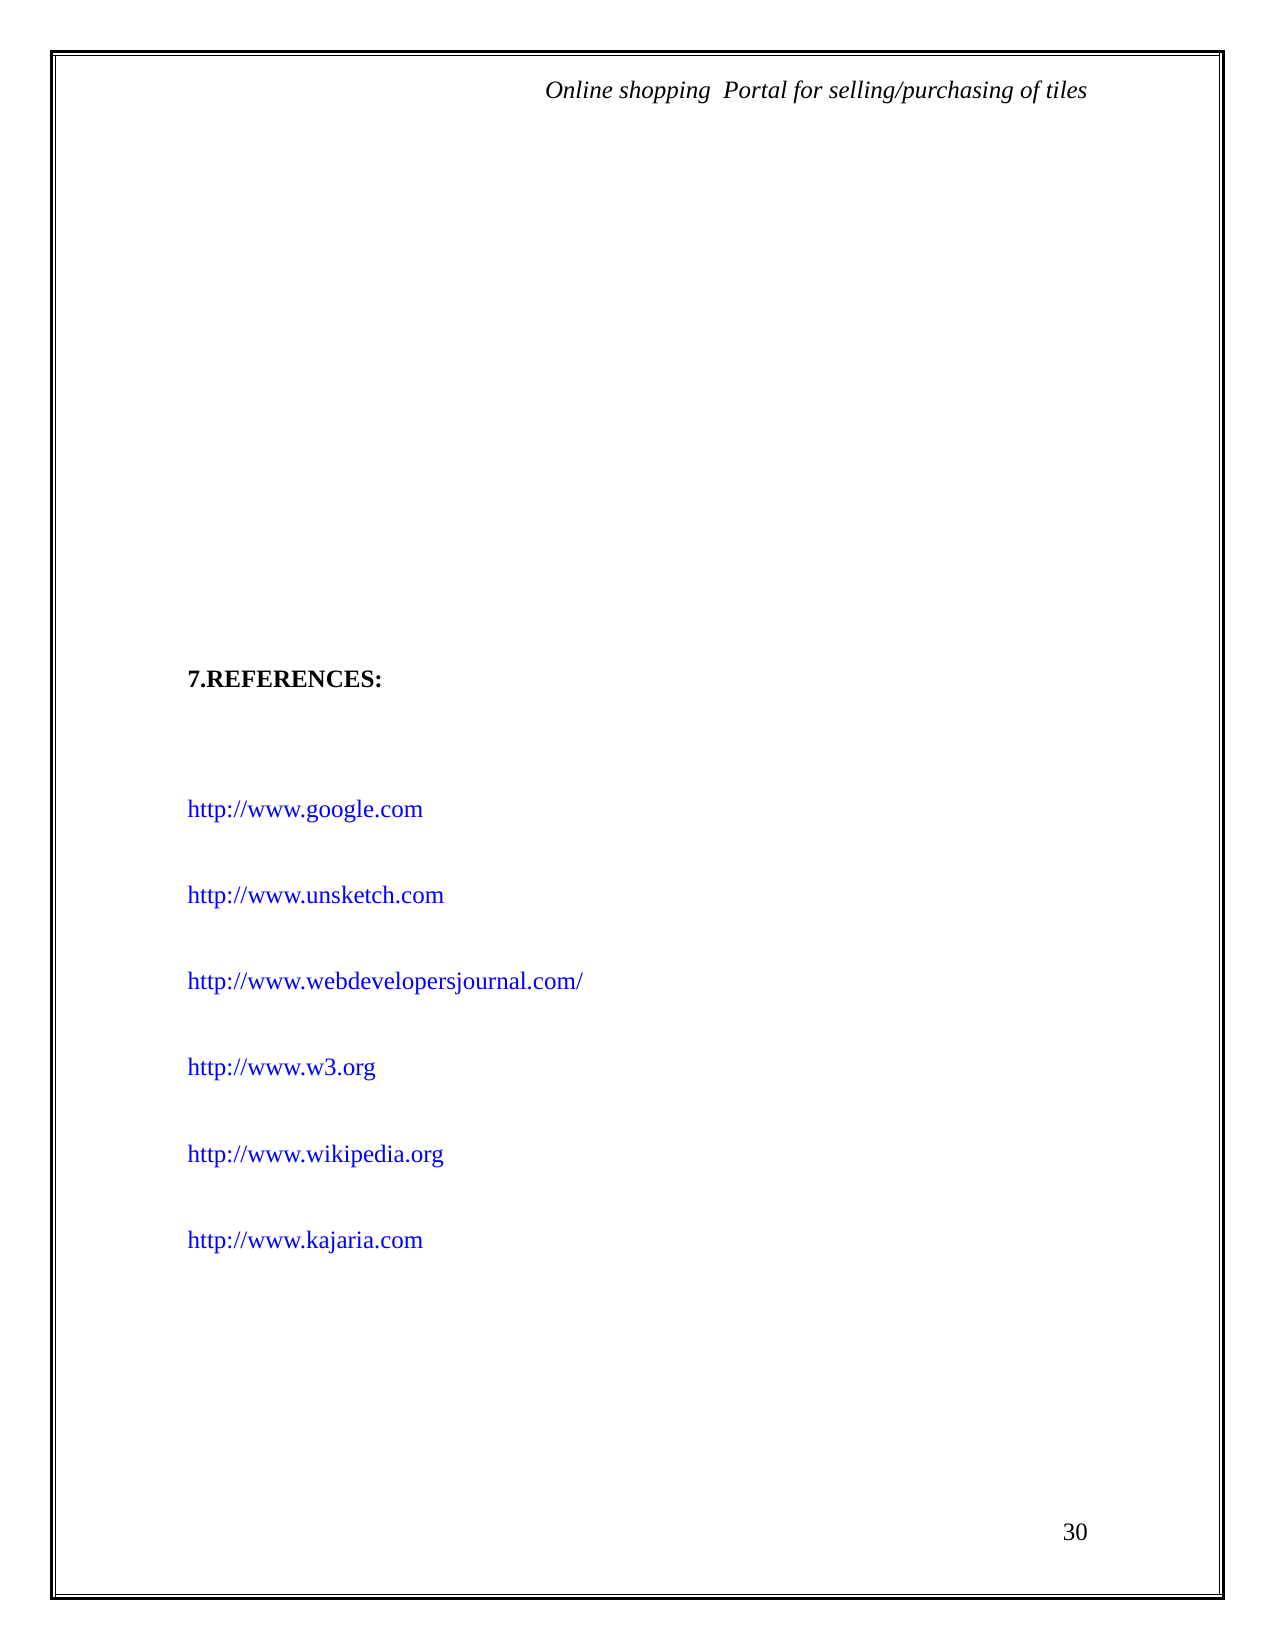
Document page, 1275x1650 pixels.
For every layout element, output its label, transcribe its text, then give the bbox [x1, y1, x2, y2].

text http://www.w3.org [187, 1052, 1087, 1081]
text http://www.google.com [187, 794, 1087, 822]
text http://www.kajaria.com [187, 1225, 1087, 1254]
text 7.REFERENCES: [187, 664, 1087, 693]
text http://www.wikipedia.org [187, 1139, 1087, 1167]
text http://www.webdevelopersjournal.com/ [187, 966, 1087, 995]
text http://www.unsketch.com [187, 880, 1087, 909]
